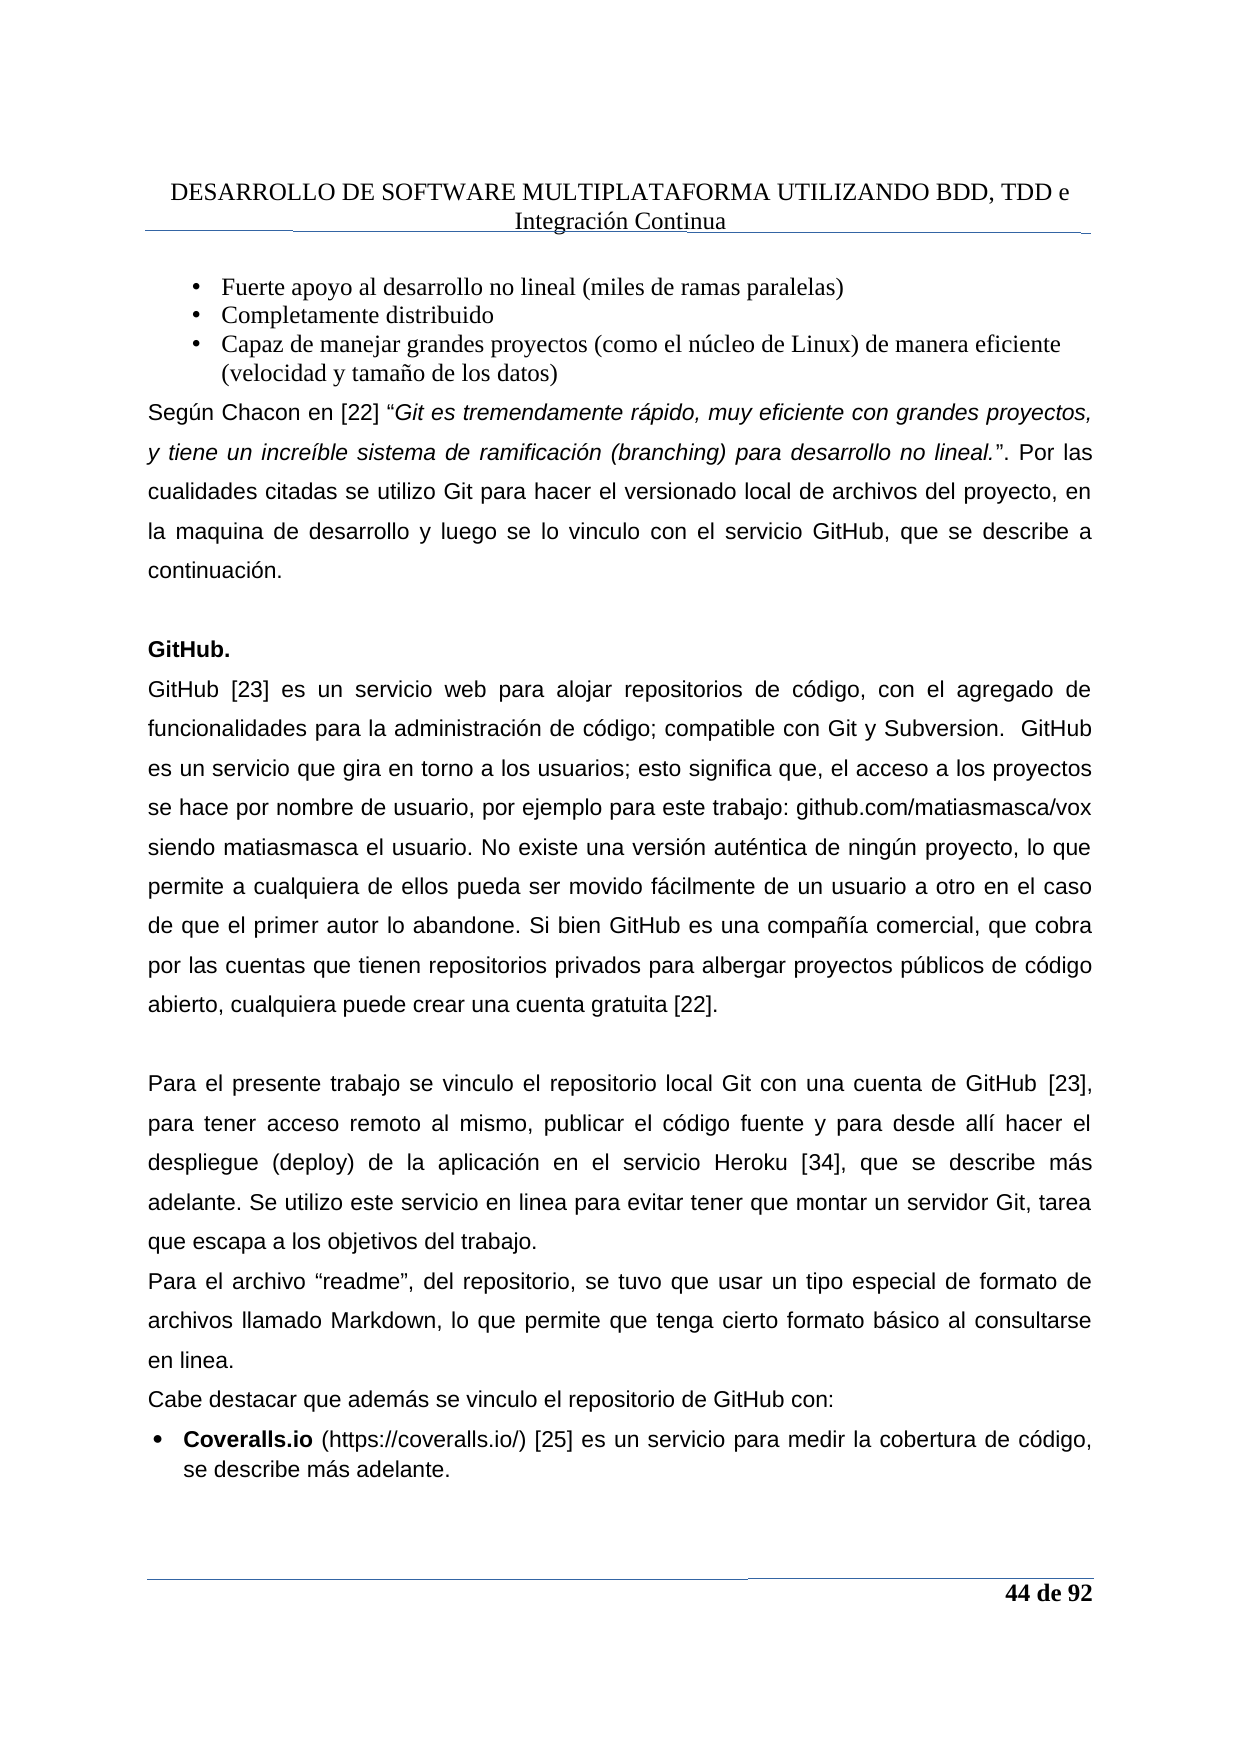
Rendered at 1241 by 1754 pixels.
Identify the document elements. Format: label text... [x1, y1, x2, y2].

text Cabe destacar que además se vinculo el repositorio de GitHub con: [148, 1386, 1093, 1412]
text Para el presente trabajo se vinculo el repositorio local Git con una cuenta de GitHub [23], para tener acceso remoto al mismo, publicar el código fuente y para desde allí hacer el despliegue (deploy) de la aplicación en el servicio Heroku [34], que se describe más adelante. Se utilizo este servicio en linea para evitar tener que montar un servidor Git, tarea que escapa a los objetivos del trabajo. [148, 1070, 1093, 1254]
list Coveralls.io (https://coveralls.io/) [25] es un servicio para medir la cobertura de código, se describe más adelante. [153, 1426, 1093, 1482]
list Fuerte apoyo al desarrollo no lineal (miles de ramas paralelas) [192, 272, 1093, 300]
list Capaz de manejar grandes proyectos (como el núcleo de Linux) de manera eficiente (velocidad y tamaño de los datos) [192, 329, 1093, 387]
text GitHub [23] es un servicio web para alojar repositorios de código, con el agregado de funcionalidades para la administración de código; compatible con Git y Subversion. GitHub es un servicio que gira en torno a los usuarios; esto significa que, el acceso a los proyectos se hace por nombre de usuario, por ejemplo para este trabajo: github.com/matiasmasca/vox siendo matiasmasca el usuario. No existe una versión auténtica de ningún proyecto, lo que permite a cualquiera de ellos pueda ser movido fácilmente de un usuario a otro en el caso de que el primer autor lo abandone. Si bien GitHub es una compañía comercial, que cobra por las cuentas que tienen repositorios privados para albergar proyectos públicos de código abierto, cualquiera puede crear una cuenta gratuita [22]. [148, 676, 1093, 1018]
text Para el archivo “readme”, del repositorio, se tuvo que usar un tipo especial de formato de archivos llamado Markdown, lo que permite que tenga cierto formato básico al consultarse en linea. [148, 1268, 1093, 1373]
list Completamente distribuido [192, 300, 1093, 329]
text Según Chacon en [22] “Git es tremendamente rápido, muy eficiente con grandes proyectos, y tiene un increíble sistema de ramificación (branching) para desarrollo no lineal.”. Por las cualidades citadas se utilizo Git para hacer el versionado local de archivos del proyecto, en la maquina de desarrollo y luego se lo vinculo con el servicio GitHub, que se describe a continuación. [148, 399, 1093, 583]
text GitHub. [148, 636, 1093, 662]
